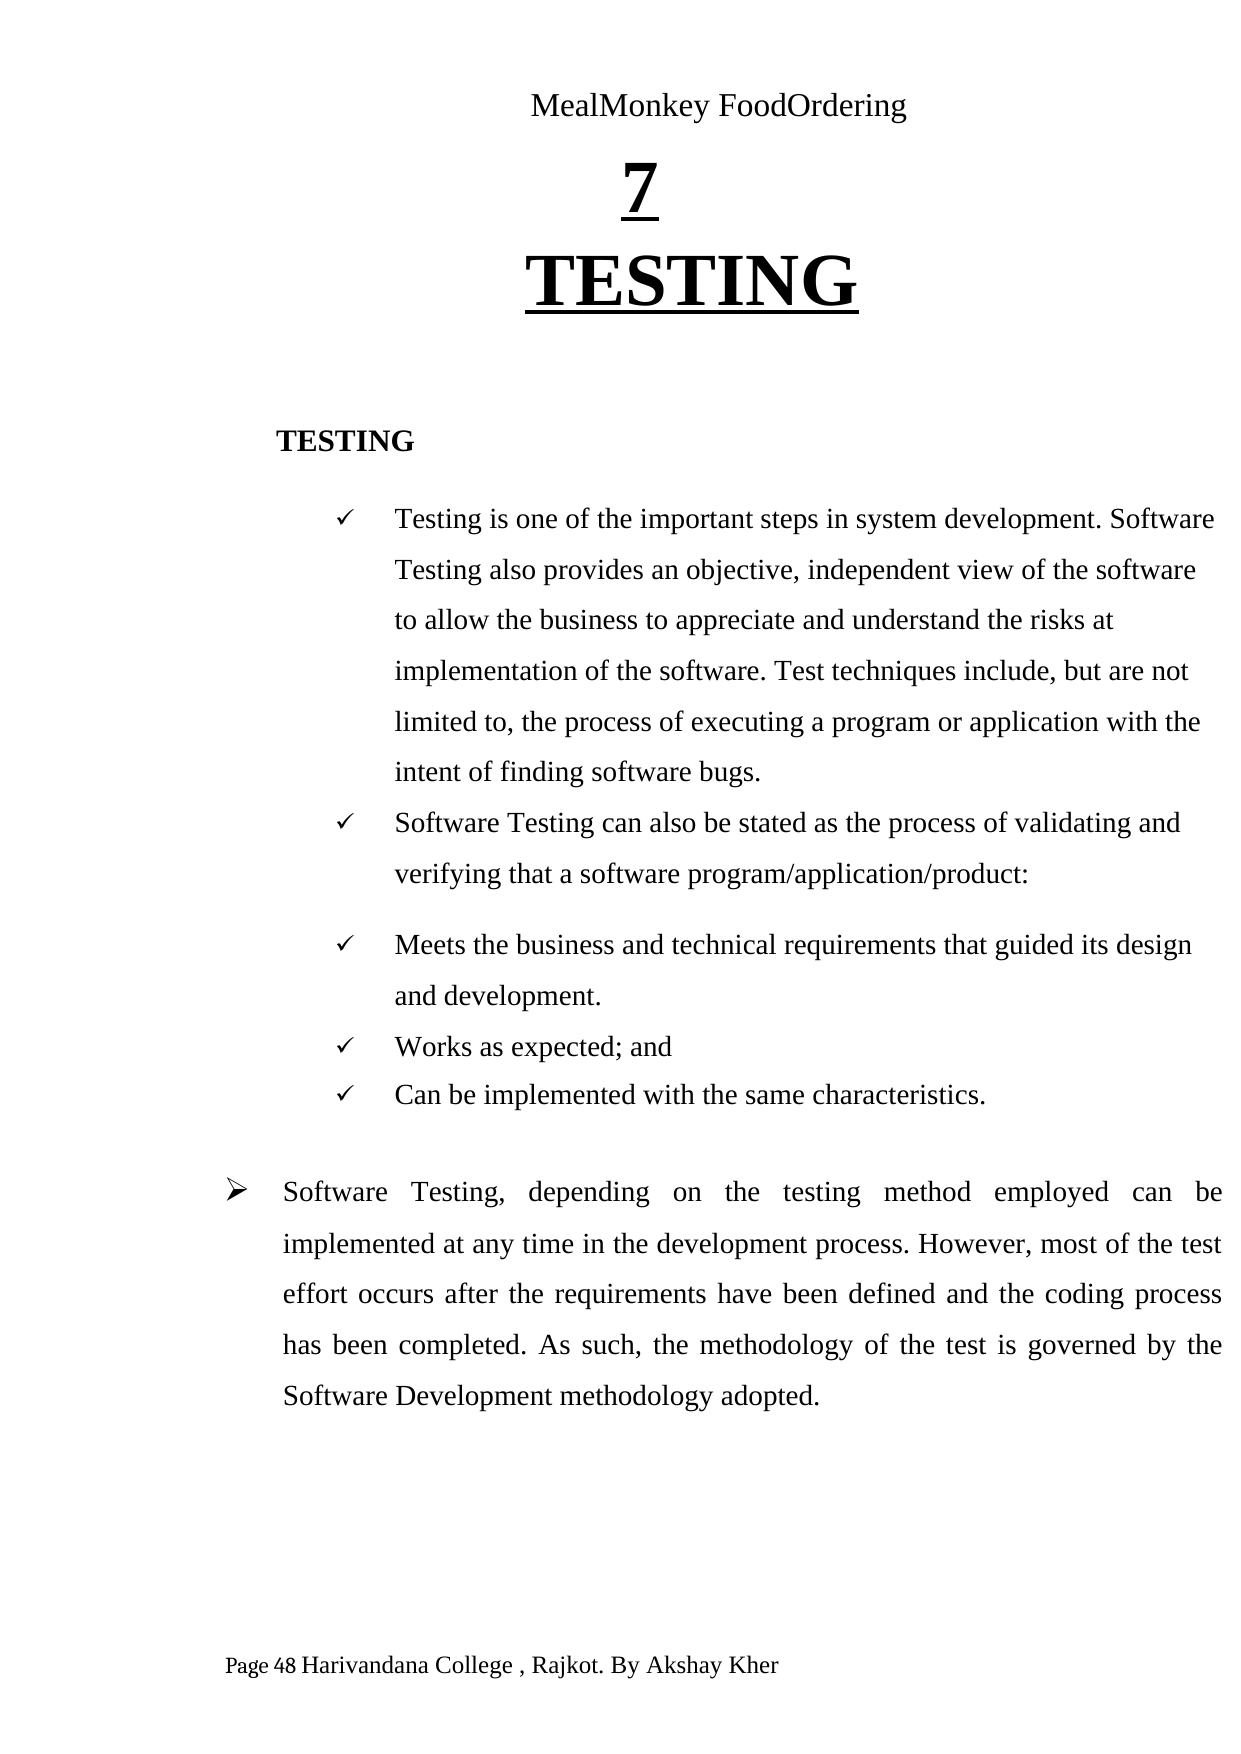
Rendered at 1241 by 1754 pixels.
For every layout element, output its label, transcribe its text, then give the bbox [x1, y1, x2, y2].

list Can be implemented with the same characteristics. [335, 1077, 1224, 1111]
list Works as expected; and [335, 1029, 1224, 1062]
text TESTING [150, 422, 1227, 458]
list Meets the business and technical requirements that guided its design and development. [335, 927, 1224, 1011]
list Software Testing can also be stated as the process of validating and verifying that a software program/application/product: [335, 805, 1224, 889]
list Testing is one of the important steps in system development. Software Testing also provides an objective, independent view of the software to allow the business to appreciate and understand the risks at implementation of the software. Test techniques include, but are not limited to, the process of executing a program or application with the intent of finding software bugs. [335, 501, 1224, 788]
text 7 [227, 142, 1227, 229]
list Software Testing, depending on the testing method employed can be implemented at any time in the development process. However, most of the test effort occurs after the requirements have been defined and the coding process has been completed. As such, the methodology of the test is governed by the Software Development methodology adopted. [223, 1174, 1224, 1411]
text TESTING [228, 236, 1227, 322]
